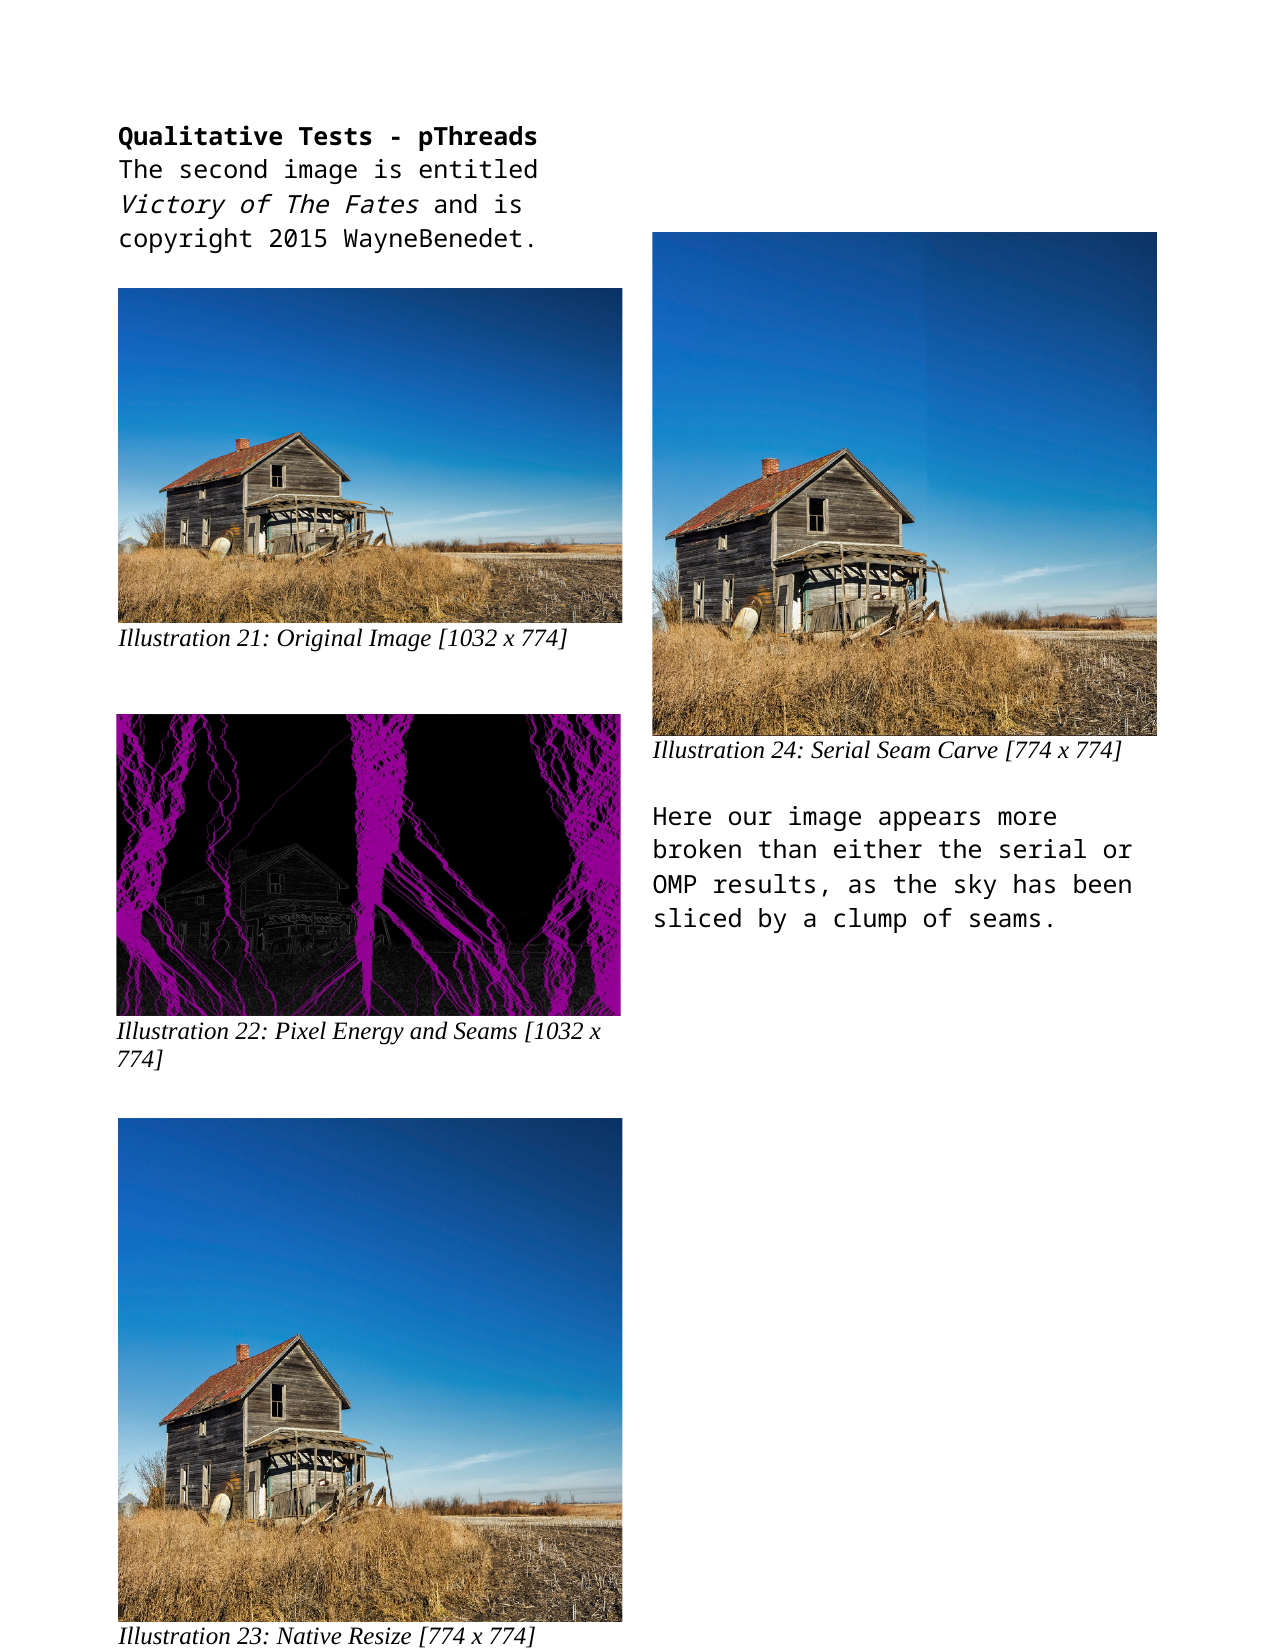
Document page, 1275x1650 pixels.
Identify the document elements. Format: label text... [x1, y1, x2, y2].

picture [118, 1118, 623, 1622]
picture [652, 232, 1157, 736]
text Qualitative Tests - pThreads [118, 118, 622, 152]
text Illustration 21: Original Image [1032 x 774] [118, 623, 622, 652]
text Illustration 22: Pixel Energy and Seams [1032 x 774] [116, 1016, 621, 1073]
text Illustration 24: Serial Seam Carve [774 x 774] [652, 736, 1157, 764]
picture [118, 288, 623, 623]
picture [116, 714, 621, 1016]
text Here our image appears more broken than either the serial or OMP results, as the sky has been sliced by a clump of seams. [652, 798, 1157, 934]
text The second image is entitled Victory of The Fates and is copyright 2015 WayneBenedet. [118, 152, 622, 254]
text Illustration 23: Native Resize [774 x 774] [118, 1622, 622, 1650]
